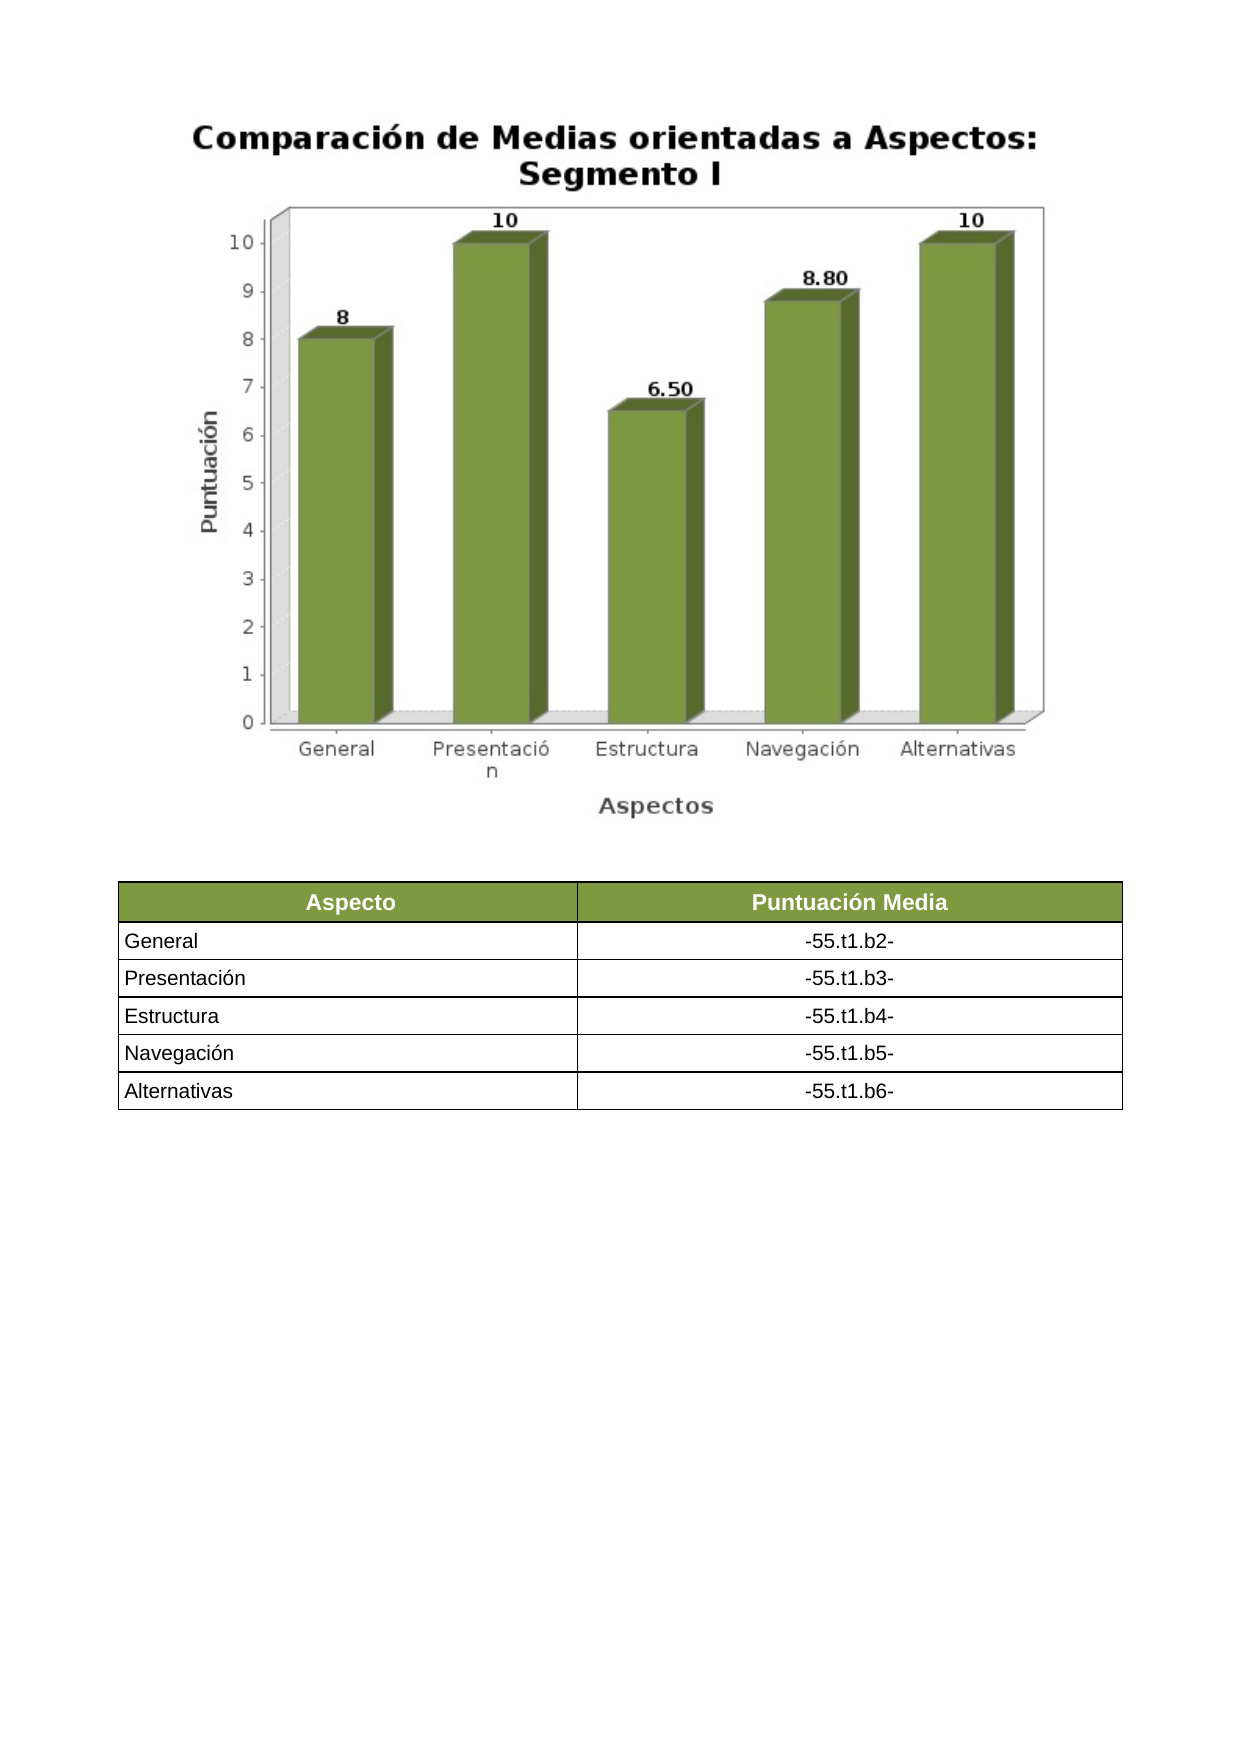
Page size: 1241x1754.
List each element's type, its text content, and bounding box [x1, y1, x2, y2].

table_cell Alternativas [119, 1073, 577, 1109]
table_header Puntuación Media [578, 883, 1122, 921]
table_cell Estructura [119, 998, 577, 1034]
table_cell -55.t1.b2- [578, 923, 1122, 959]
table_cell Presentación [119, 960, 577, 996]
table_header Aspecto [119, 883, 577, 921]
table_cell -55.t1.b4- [578, 998, 1122, 1034]
picture [178, 118, 1062, 828]
table_cell Navegación [119, 1035, 577, 1071]
table_cell -55.t1.b5- [578, 1035, 1122, 1071]
table_cell -55.t1.b6- [578, 1073, 1122, 1109]
table_cell -55.t1.b3- [578, 960, 1122, 996]
table_cell General [119, 923, 577, 959]
